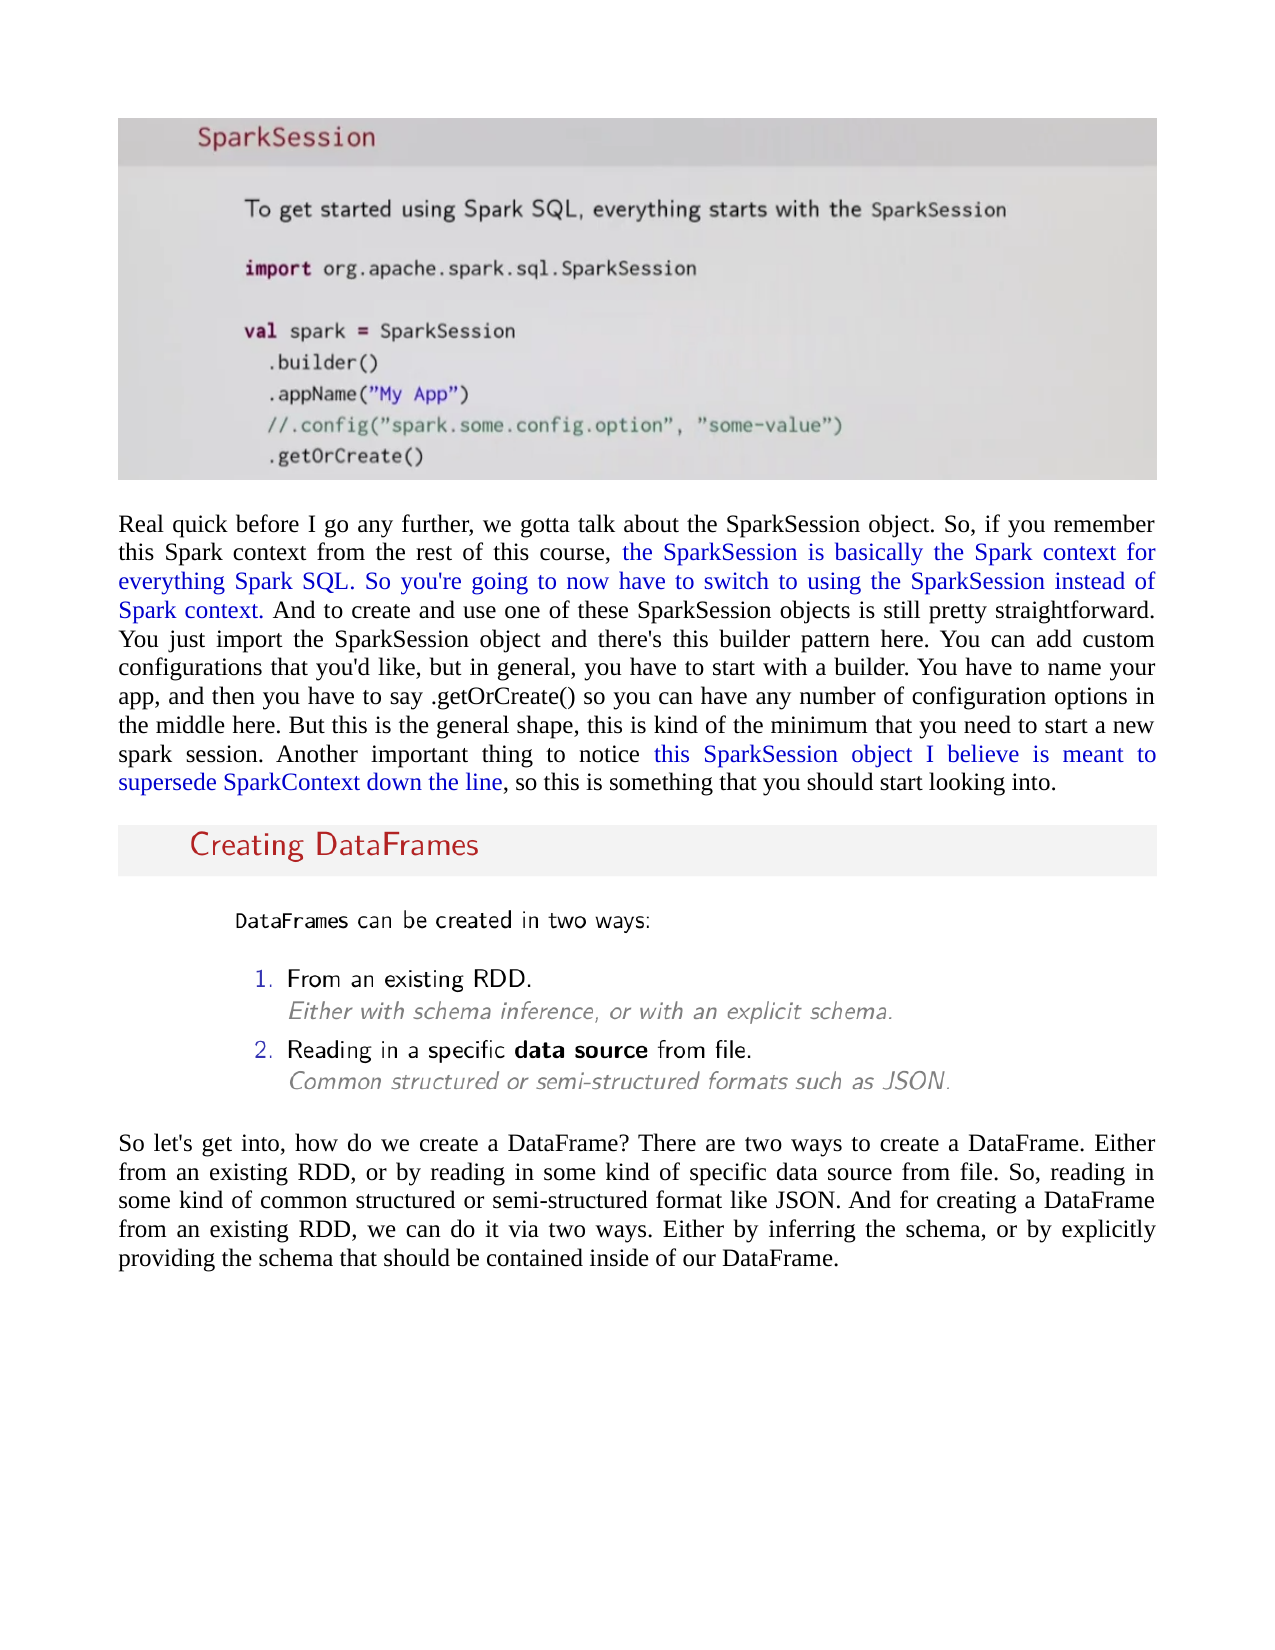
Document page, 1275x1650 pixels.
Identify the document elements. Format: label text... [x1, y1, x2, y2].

picture [118, 118, 1157, 480]
text So let's get into, how do we create a DataFrame? There are two ways to create a DataFrame. Either from an existing RDD, or by reading in some kind of specific data source from file. So, reading in some kind of common structured or semi-structured format like JSON. And for creating a DataFrame from an existing RDD, we can do it via two ways. Either by inferring the schema, or by explicitly providing the schema that should be contained inside of our DataFrame. [118, 1128, 1157, 1272]
text Real quick before I go any further, we gotta talk about the SparkSession object. So, if you remember this Spark context from the rest of this course, the SparkSession is basically the Spark context for everything Spark SQL. So you're going to now have to switch to using the SparkSession instead of Spark context. And to create and use one of these SparkSession objects is still pretty straightforward. You just import the SparkSession object and there's this builder pattern here. You can add custom configurations that you'd like, but in general, you have to start with a builder. You have to name your app, and then you have to say .getOrCreate() so you can have any number of configuration options in the middle here. But this is the general shape, this is kind of the minimum that you need to start a new spark session. Another important thing to notice this SparkSession object I believe is meant to supersede SparkContext down the line, so this is something that you should start looking into. [118, 509, 1157, 796]
picture [118, 825, 1157, 1100]
